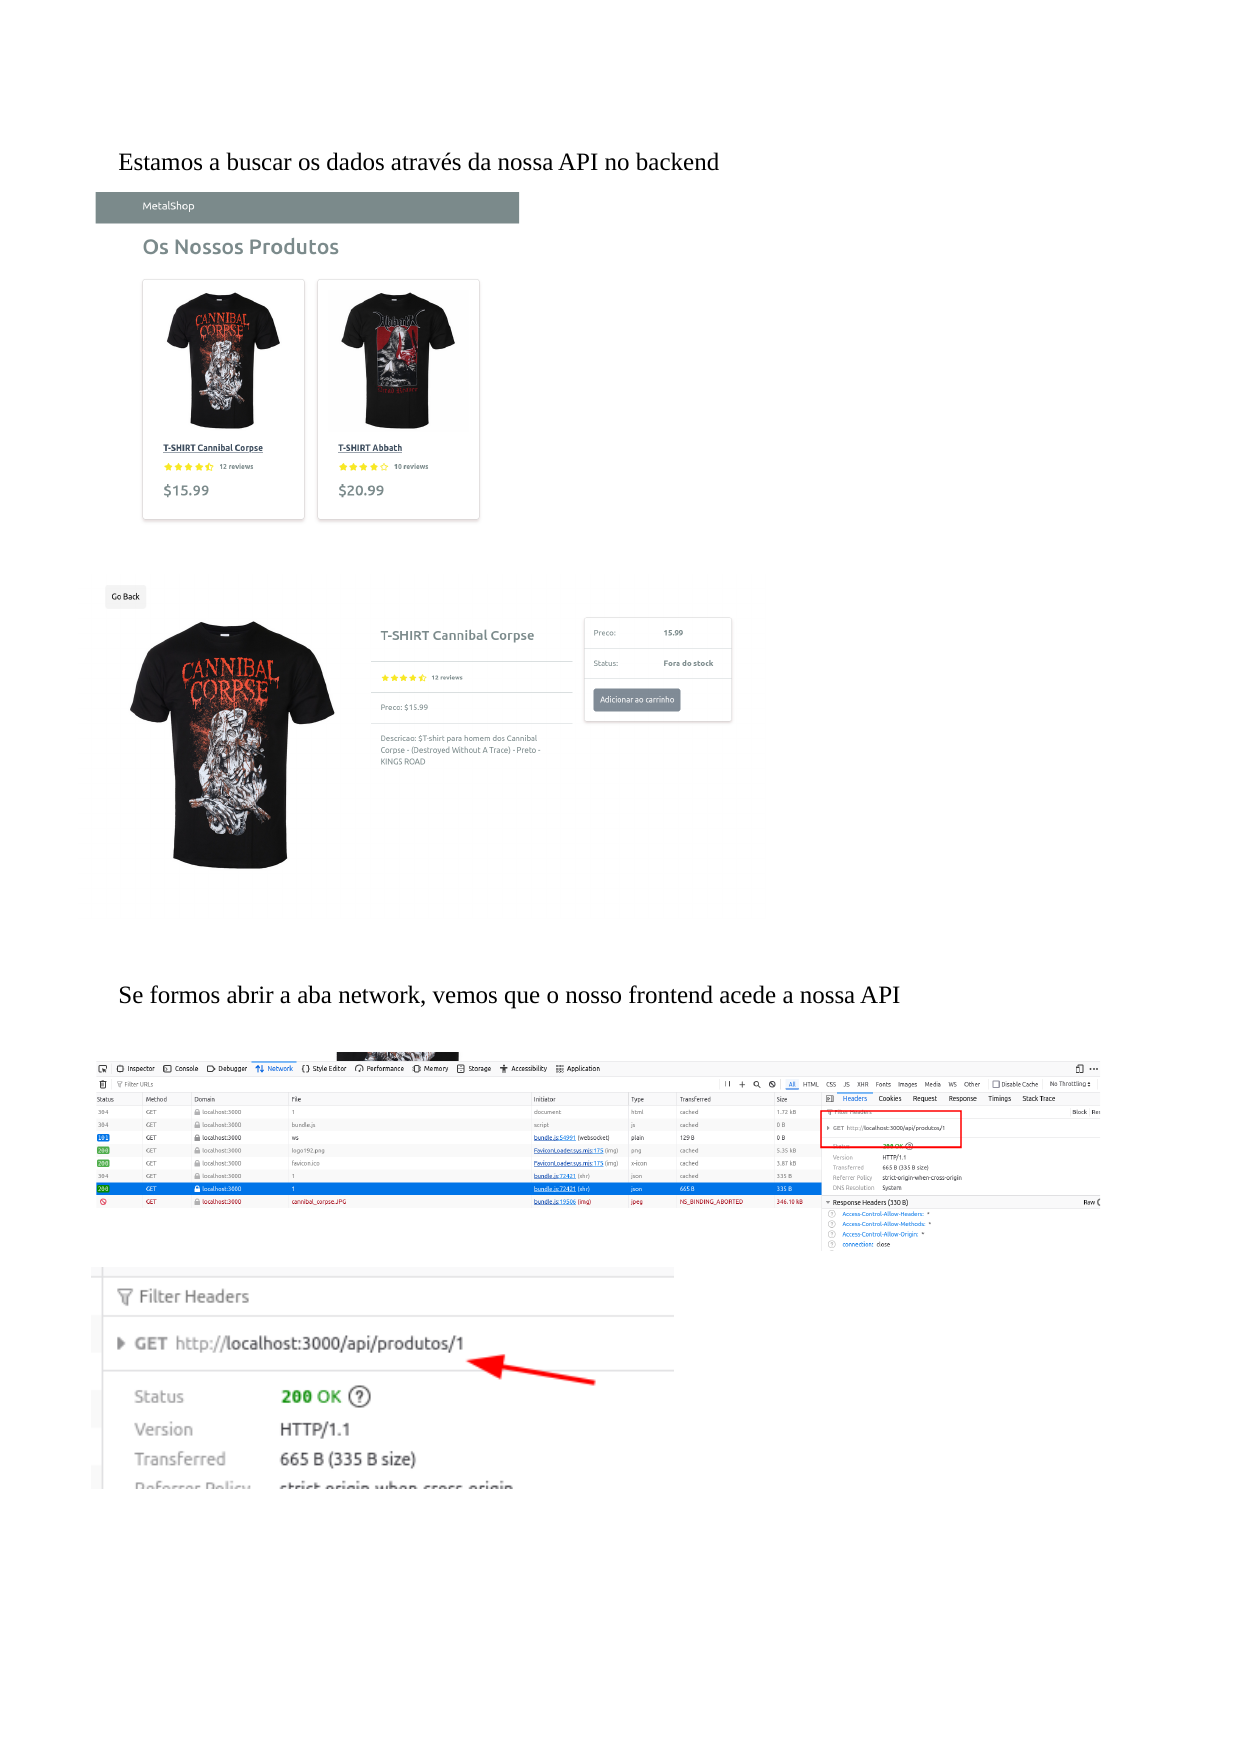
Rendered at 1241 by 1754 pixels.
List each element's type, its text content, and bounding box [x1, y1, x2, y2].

picture [96, 1052, 1101, 1251]
picture [95, 192, 520, 548]
picture [91, 1267, 674, 1489]
picture [77, 574, 766, 919]
text Estamos a buscar os dados através da nossa API no backend [118, 147, 1122, 176]
text Se formos abrir a aba network, vemos que o nosso frontend acede a nossa API [118, 981, 1122, 1009]
